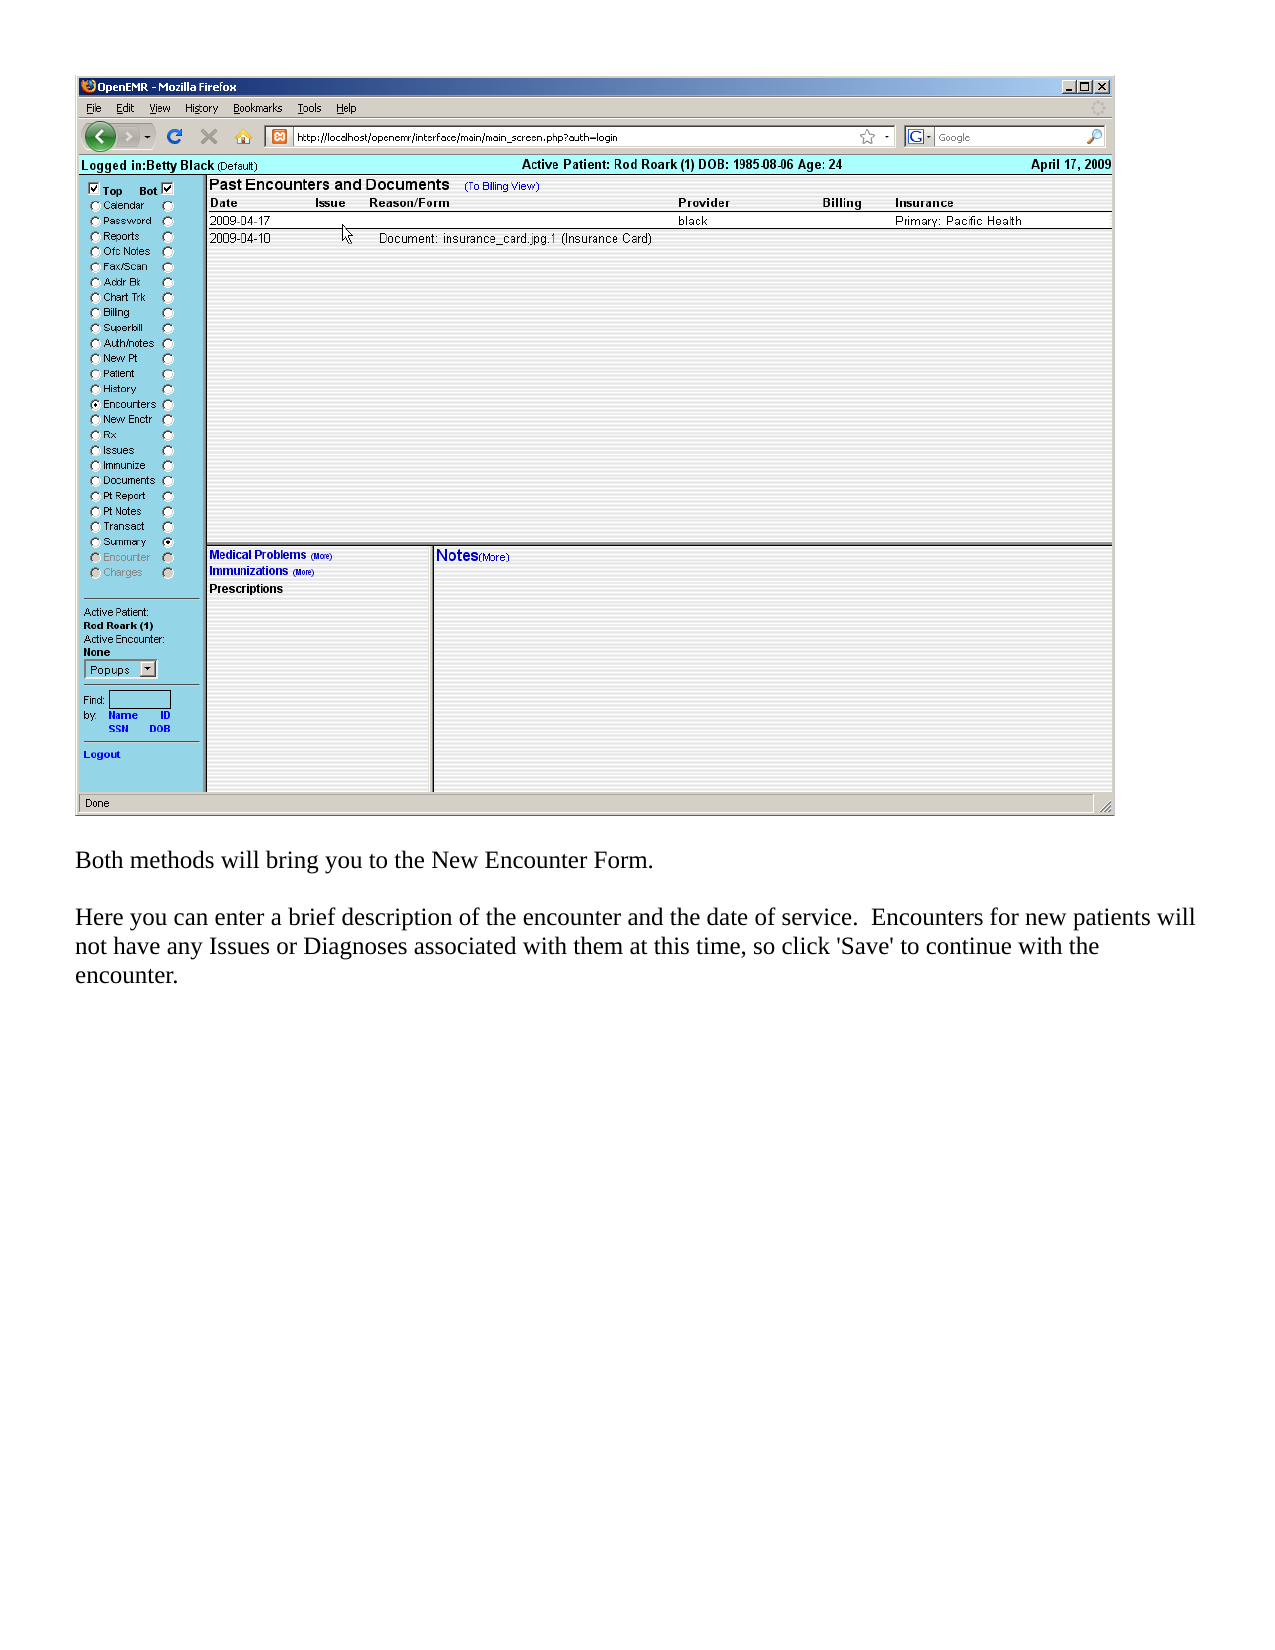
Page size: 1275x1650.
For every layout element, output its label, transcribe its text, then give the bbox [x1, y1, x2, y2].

text Here you can enter a brief description of the encounter and the date of service. Encounters for new patients will not have any Issues or Diagnoses associated with them at this time, so click 'Save' to continue with the encounter. [75, 902, 1200, 988]
text Both methods will bring you to the New Encounter Form. [75, 845, 1200, 873]
picture [75, 75, 1115, 816]
